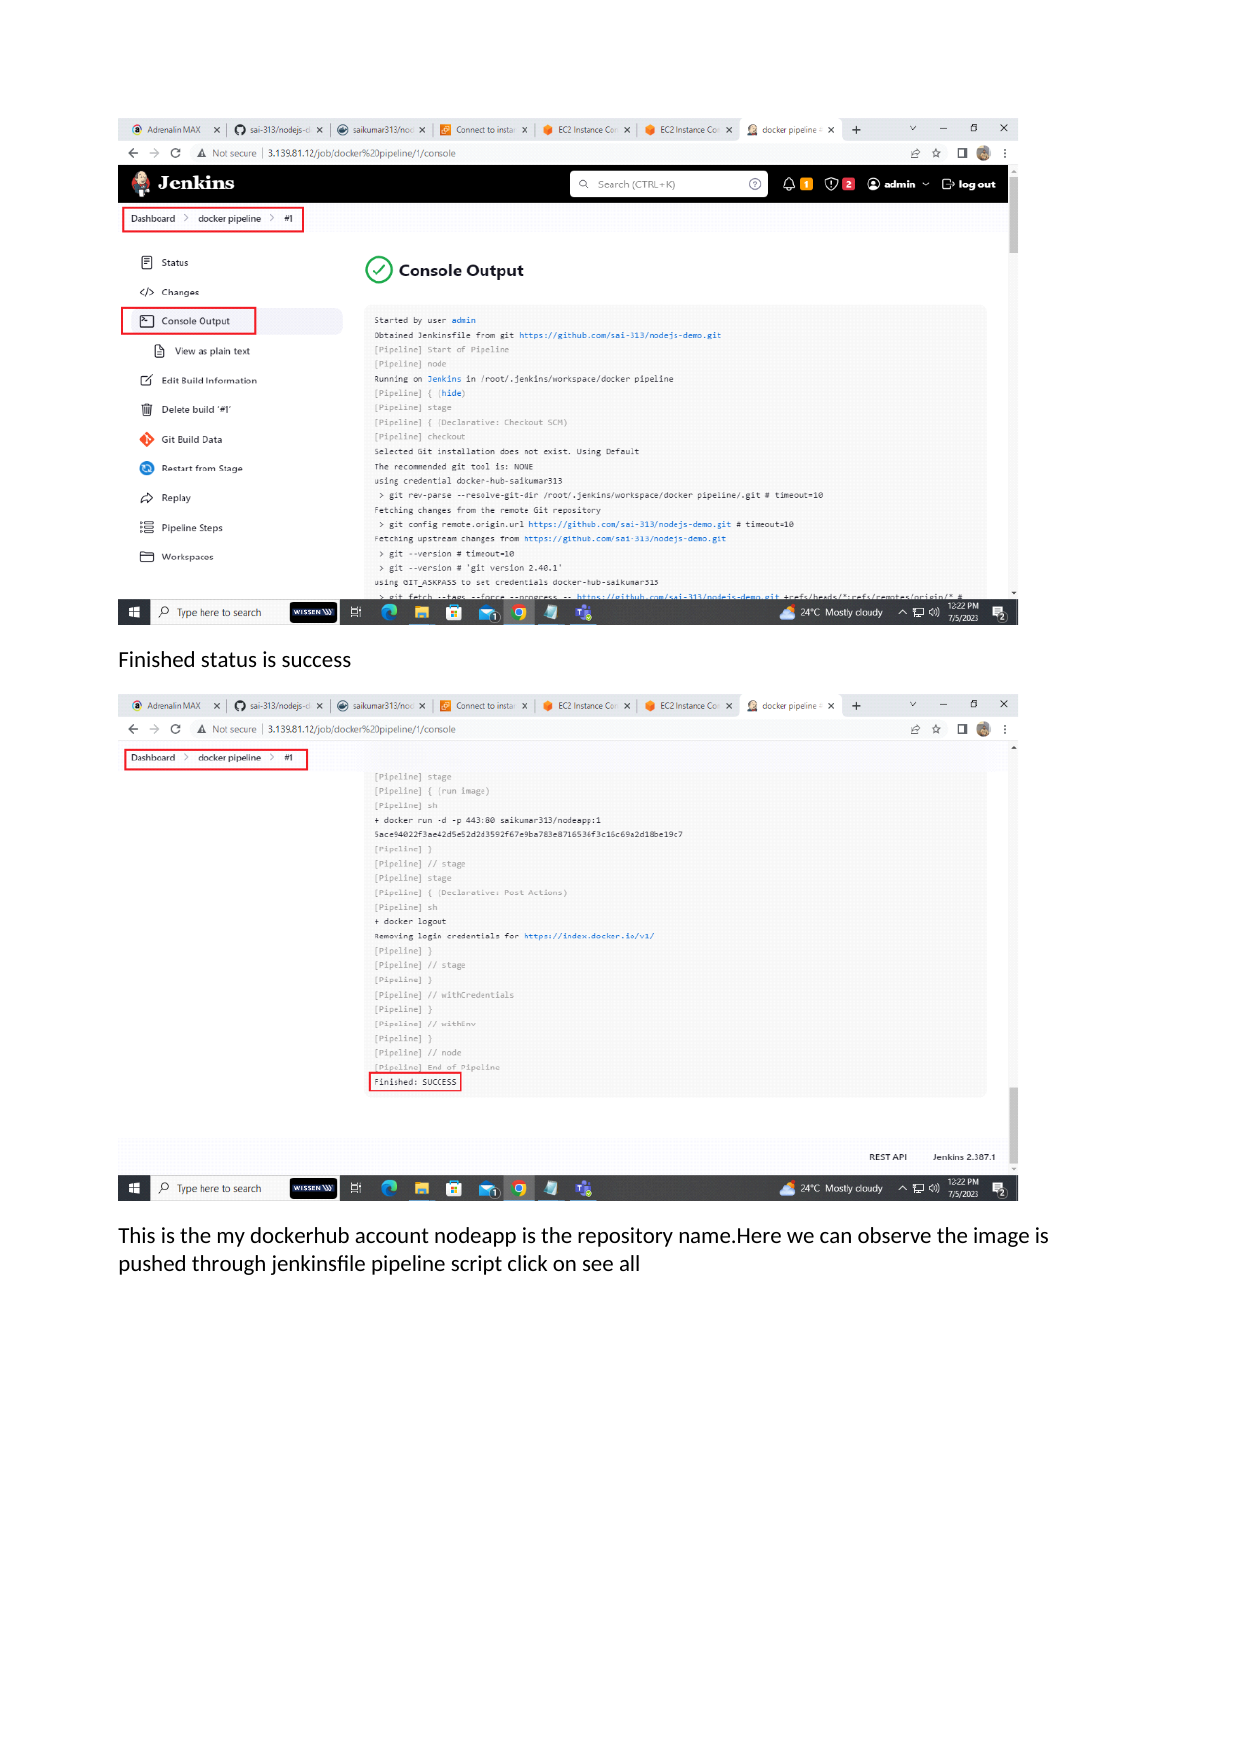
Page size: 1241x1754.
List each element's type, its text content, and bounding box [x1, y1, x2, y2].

text This is the my dockerhub account nodeapp is the repository name.Here we can observe the image is pushed through jenkinsfile pipeline script click on see all [118, 1221, 1122, 1277]
text Finished status is success [118, 645, 1122, 673]
